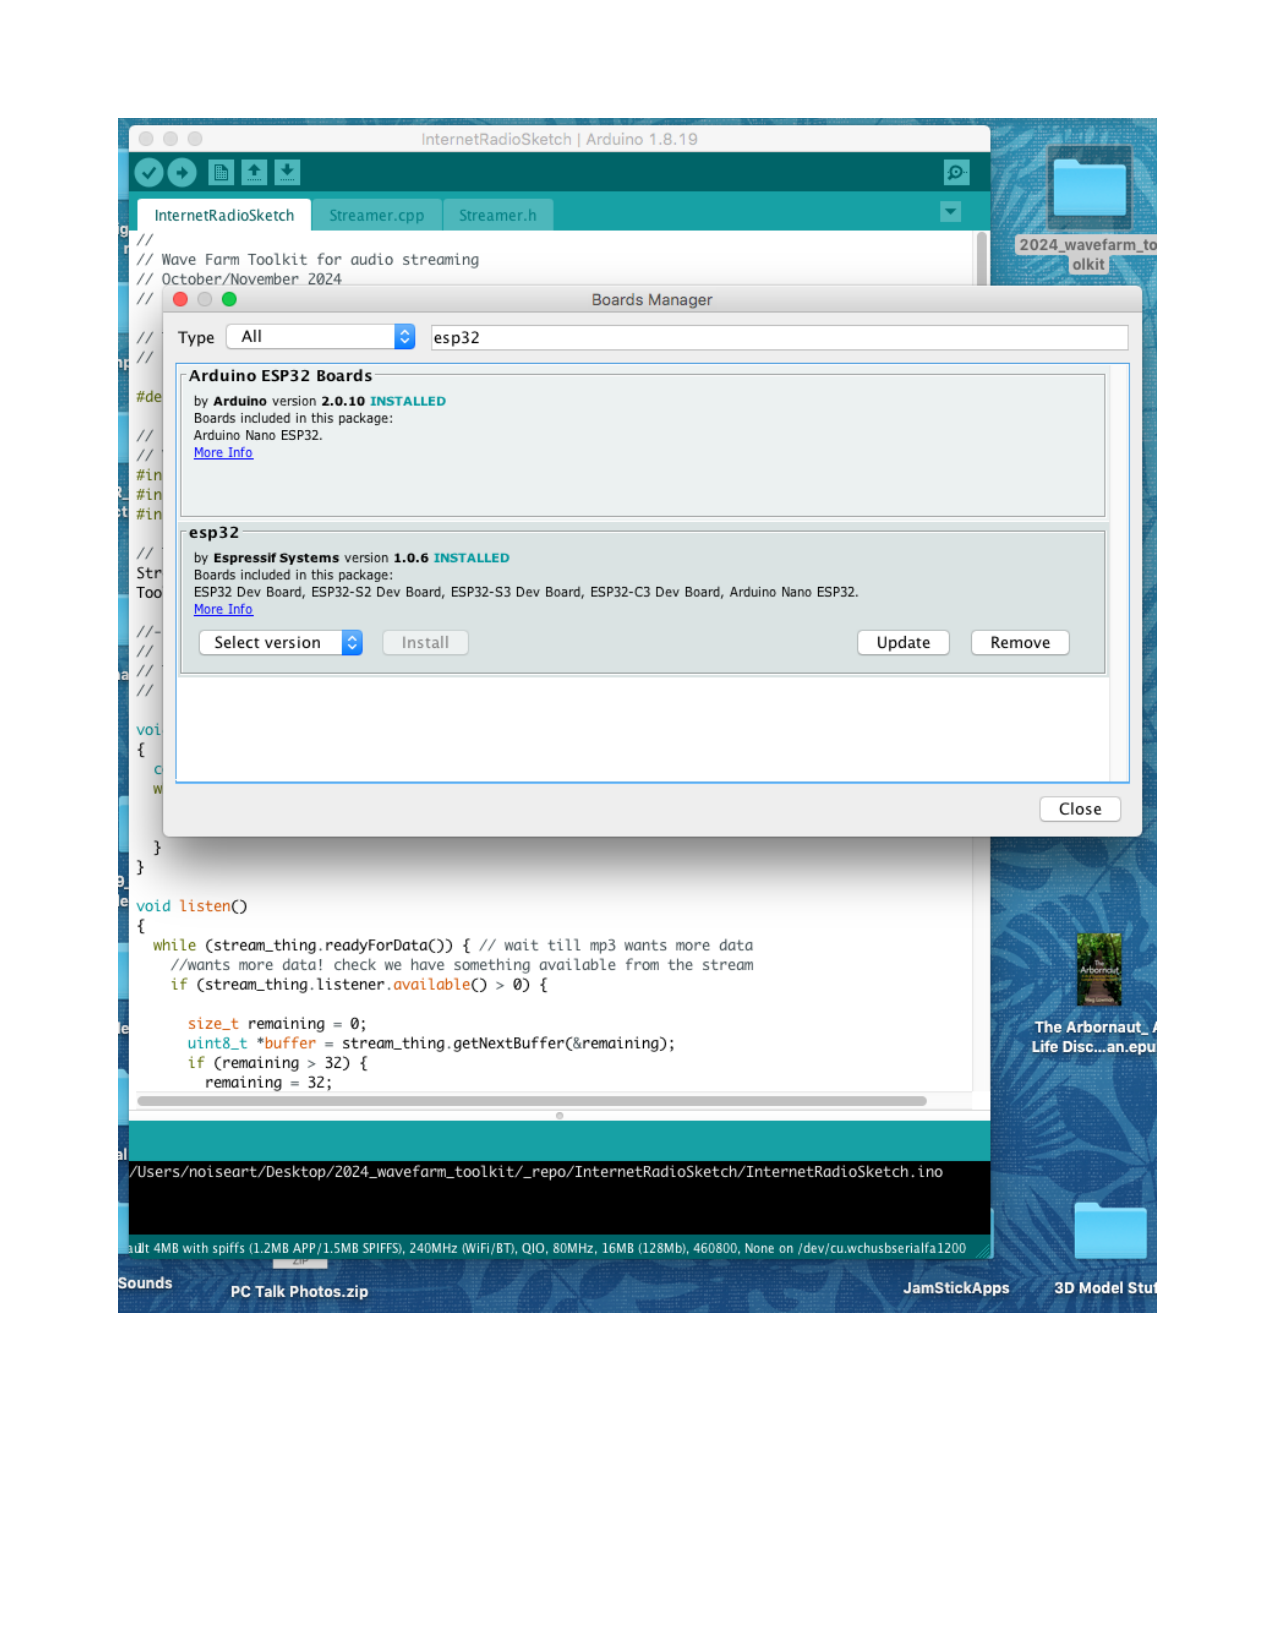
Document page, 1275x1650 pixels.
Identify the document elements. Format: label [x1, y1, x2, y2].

picture [118, 118, 1157, 1313]
